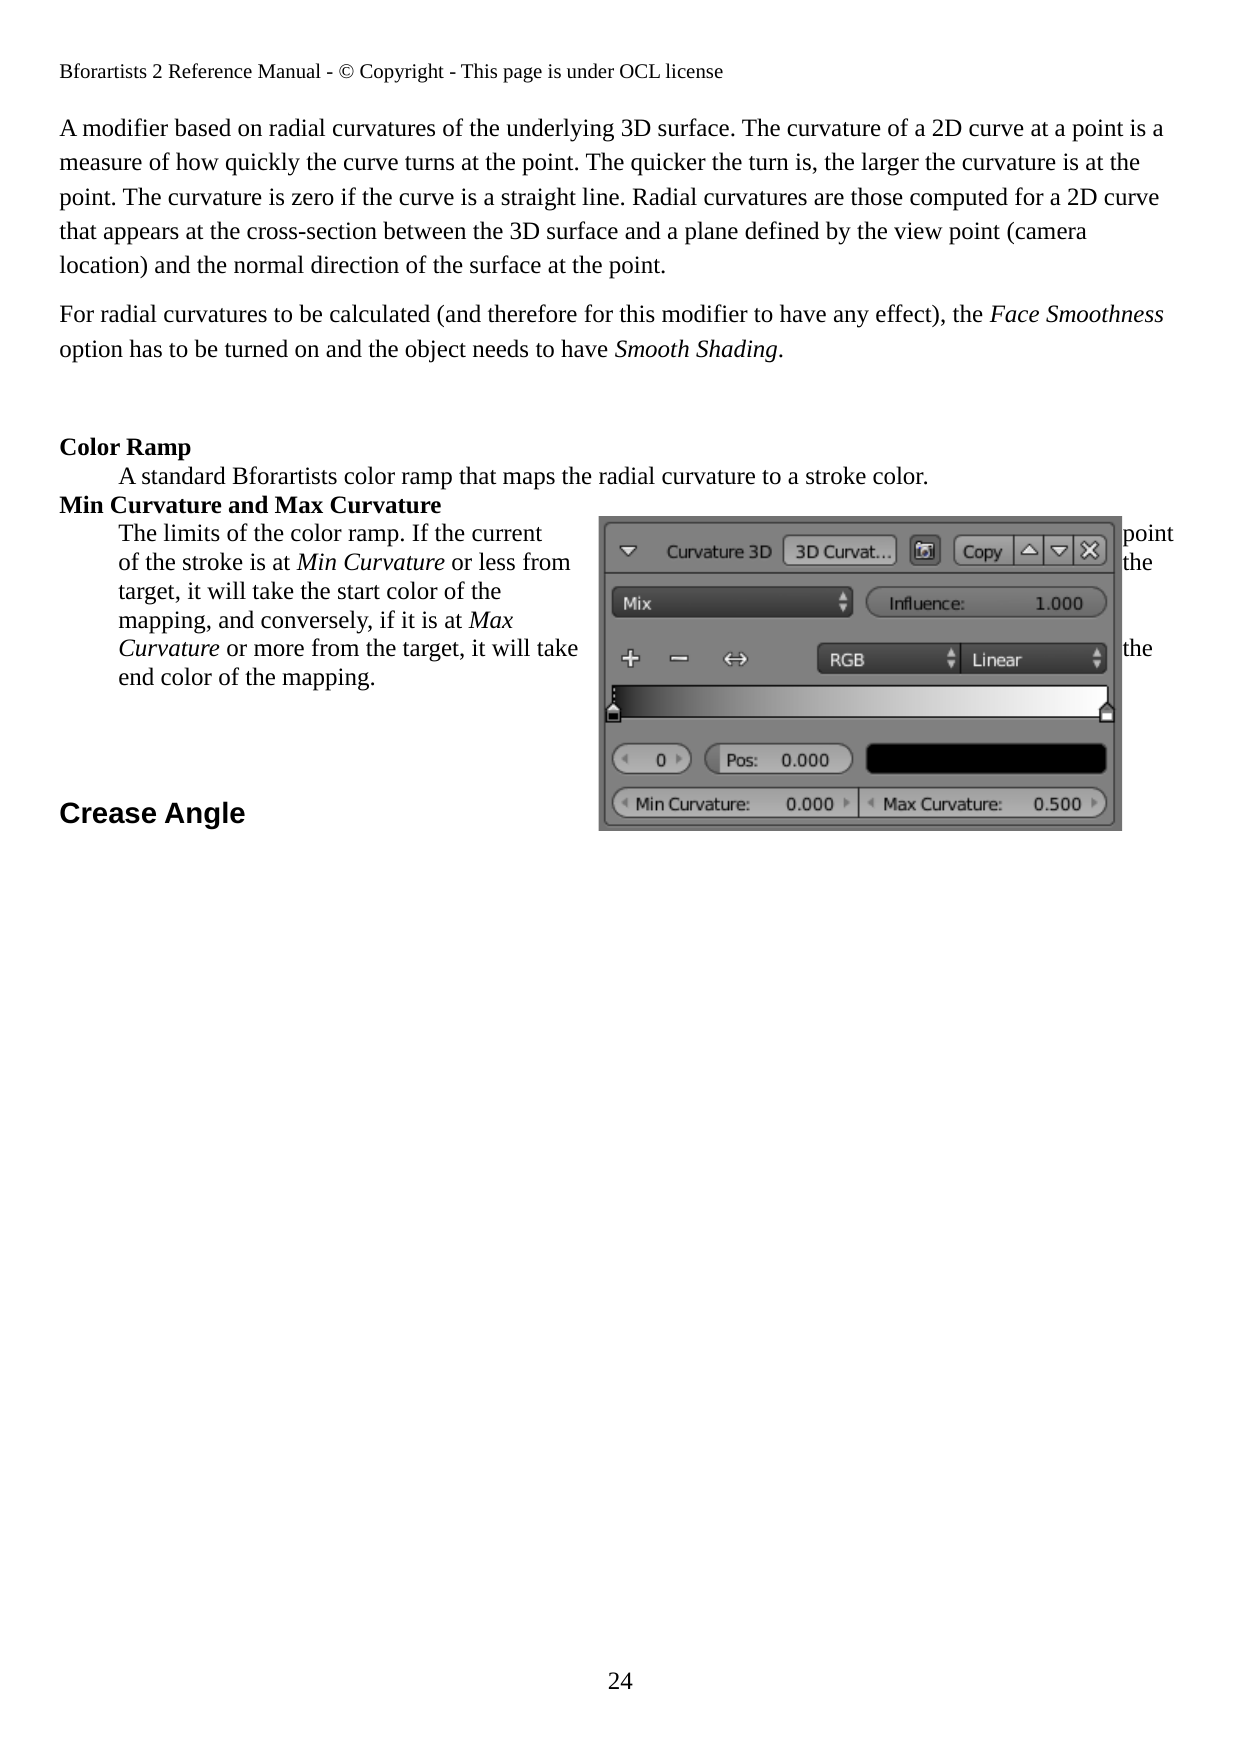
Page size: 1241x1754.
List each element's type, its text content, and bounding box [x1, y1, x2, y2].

subtitle [1123, 796, 1181, 829]
list A standard Bforartists color ramp that maps the radial curvature to a stroke color. [118, 461, 1181, 490]
list The limits of the color ramp. If the current point of the stroke is at Min Curvature or less from the target, it will take the start color of the mapping, and conversely, if it is at Max Curvature or more from the target, it will take the end color of the mapping. [118, 518, 598, 691]
subtitle Crease Angle [59, 796, 598, 829]
subtitle Color Ramp [59, 432, 1181, 461]
subtitle Min Curvature and Max Curvature [59, 490, 1181, 518]
picture [598, 516, 1123, 831]
text A modifier based on radial curvatures of the underlying 3D surface. The curvature of a 2D curve at a point is a measure of how quickly the curve turns at the point. The quicker the turn is, the larger the curvature is at the point. The curvature is zero if the curve is a straight line. Radial curvatures are those computed for a 2D curve that appears at the cross-section between the 3D surface and a plane defined by the view point (camera location) and the normal direction of the surface at the point. [59, 113, 1181, 279]
list The limits of the color ramp. If the current point of the stroke is at Min Curvature or less from the target, it will take the start color of the mapping, and conversely, if it is at Max Curvature or more from the target, it will take the end color of the mapping. [1123, 518, 1181, 691]
text For radial curvatures to be calculated (and therefore for this modifier to have any effect), the Face Smoothness option has to be turned on and the object needs to have Smooth Shading. [59, 299, 1181, 363]
